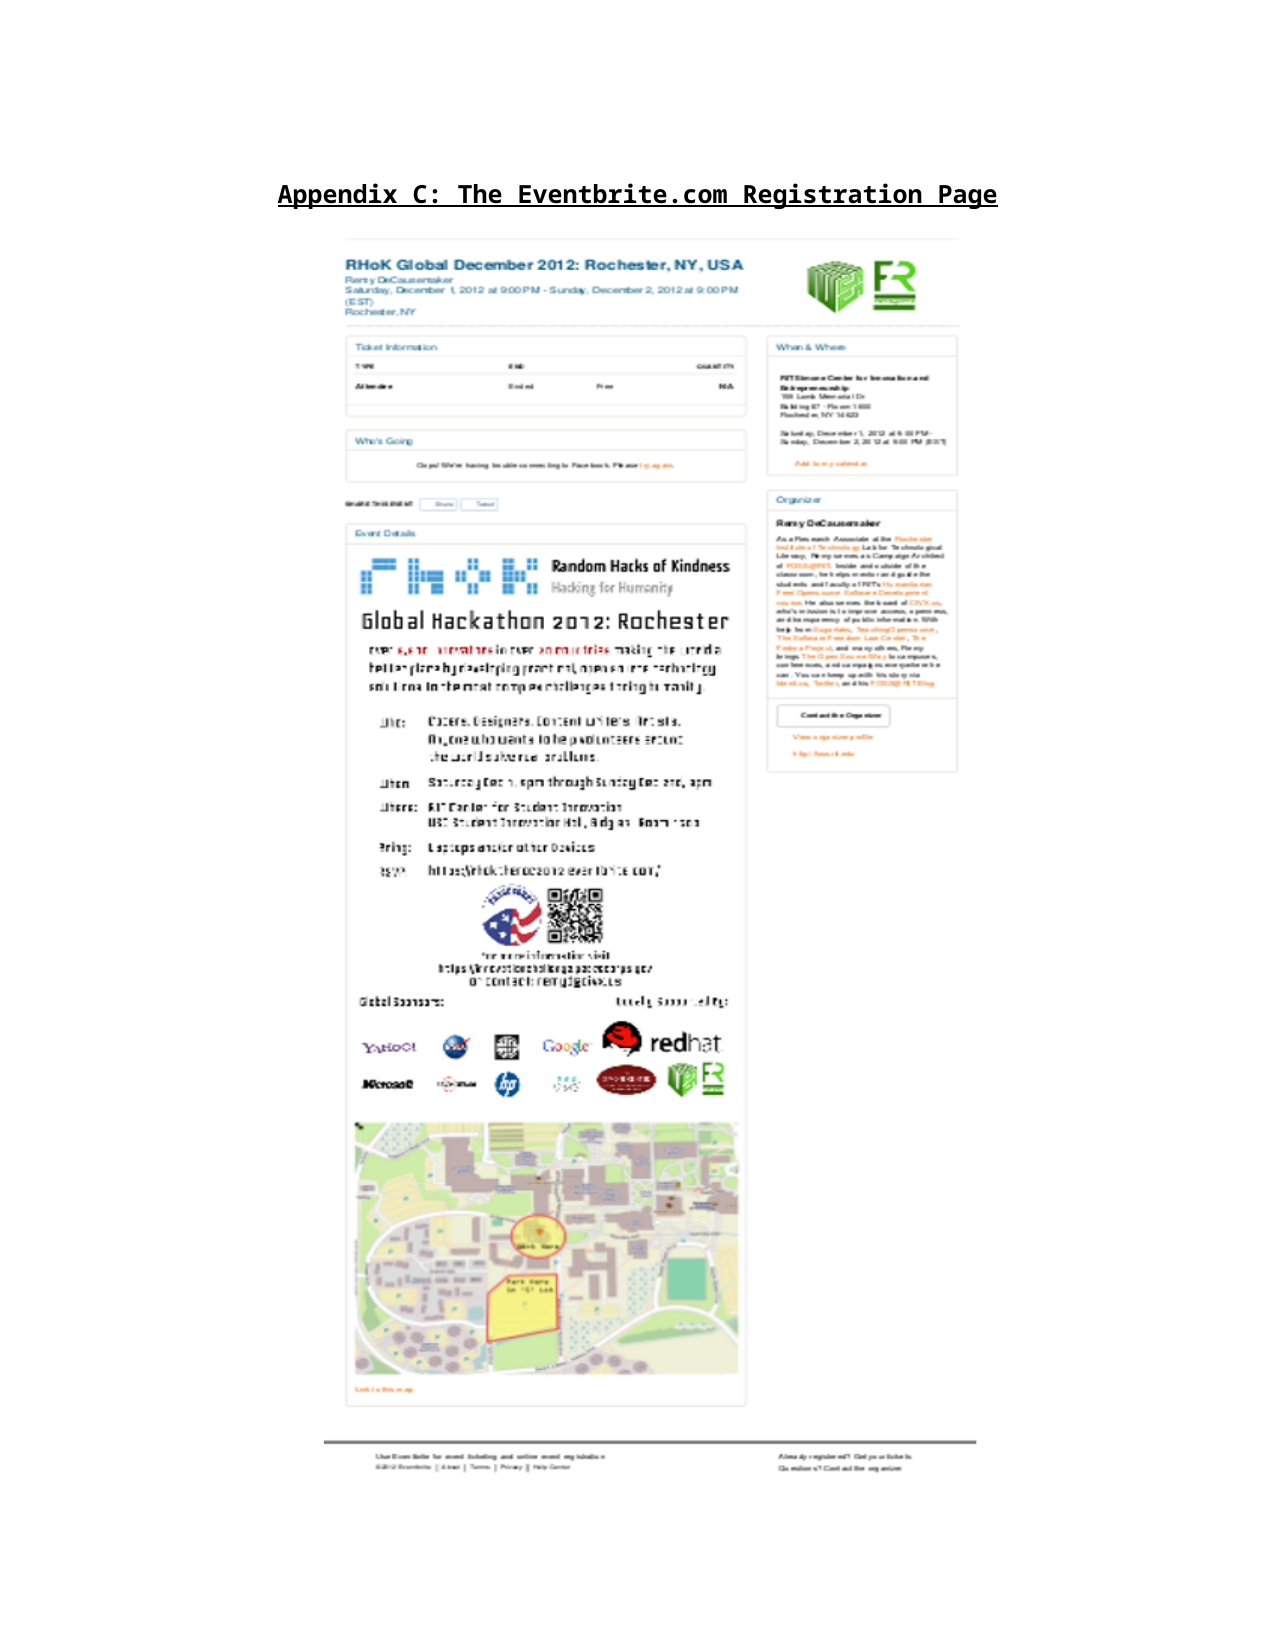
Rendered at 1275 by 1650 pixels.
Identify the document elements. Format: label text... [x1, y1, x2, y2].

text Appendix C: The Eventbrite.com Registration Page [118, 176, 1157, 210]
picture [323, 238, 977, 1496]
